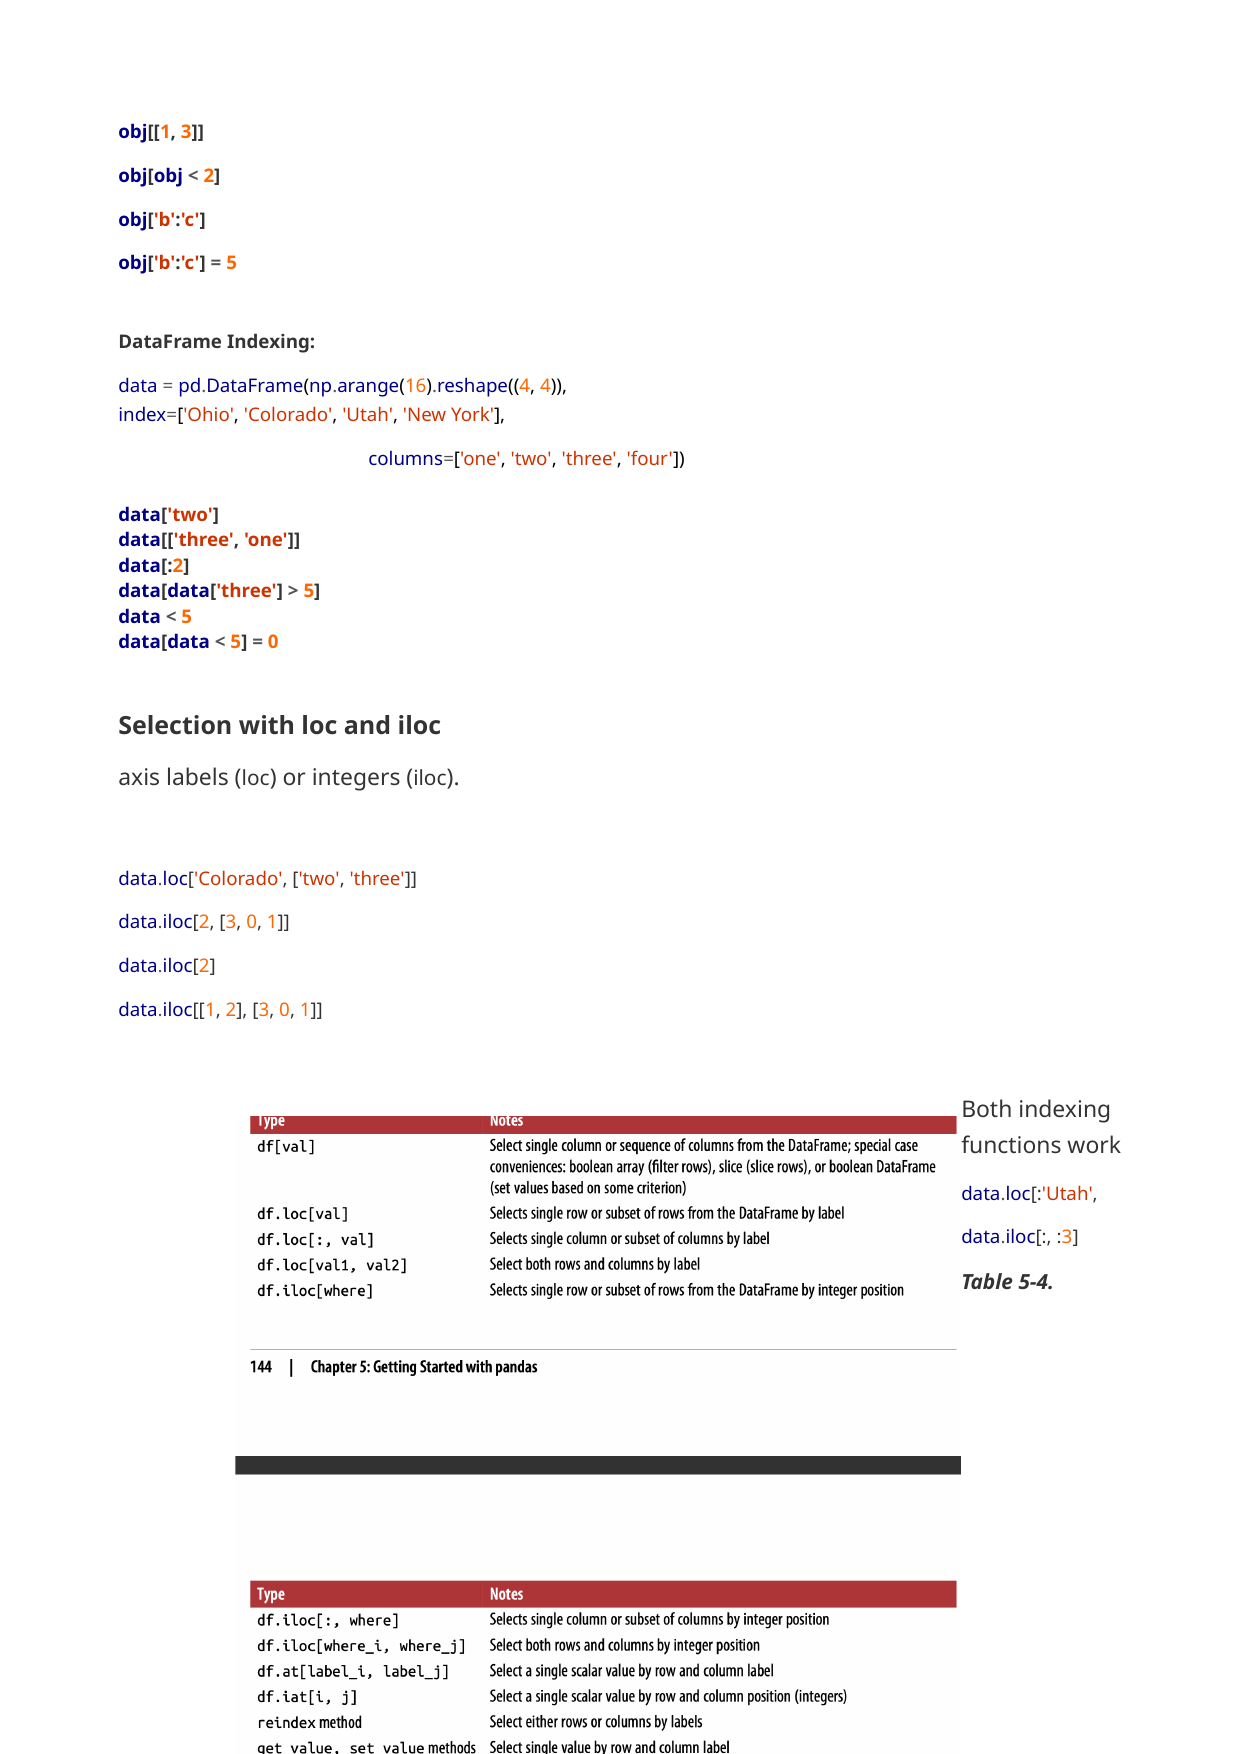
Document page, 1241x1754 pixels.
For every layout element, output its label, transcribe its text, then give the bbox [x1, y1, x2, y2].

text obj[[1, 3]] [118, 118, 1122, 144]
text columns=['one', 'two', 'three', 'four']) [118, 445, 1122, 472]
text DataFrame Indexing: [118, 328, 1122, 354]
text data[:2] [118, 552, 1122, 578]
text data.iloc[[1, 2], [3, 0, 1]] [118, 996, 1122, 1022]
text data.loc['Colorado', ['two', 'three']] [118, 865, 1122, 890]
text data.iloc[2, [3, 0, 1]] [118, 909, 1122, 934]
text data = pd.DataFrame(np.arange(16).reshape((4, 4)), index=['Ohio', 'Colorado', 'Utah', 'New York'], [118, 372, 1122, 427]
text Table 5-4. Indexing options with DataFrame [961, 1267, 1122, 1296]
text Table 5-4. Indexing options with DataFrame [118, 1267, 235, 1296]
text data < 5 [118, 603, 1122, 629]
text data[data['three'] > 5] [118, 578, 1122, 603]
picture [235, 1116, 961, 1754]
text data.loc[:'Utah', 'two'] [118, 1180, 235, 1205]
text data.iloc[:, :3][data.three > 5] [961, 1224, 1122, 1249]
text axis labels (loc) or integers (iloc). [118, 761, 1122, 792]
text obj['b':'c'] [118, 206, 1122, 231]
text data.iloc[:, :3][data.three > 5] [118, 1224, 235, 1249]
text data.loc[:'Utah', 'two'] [961, 1180, 1122, 1205]
text Selection with loc and iloc [118, 707, 1122, 741]
text obj['b':'c'] = 5 [118, 250, 1122, 275]
text obj[obj < 2] [118, 162, 1122, 187]
text data[['three', 'one']] [118, 527, 1122, 552]
text data.iloc[2] [118, 952, 1122, 978]
text data[data < 5] = 0 [118, 629, 1122, 654]
text Both indexing functions work with slices in addition to single labels or lists of labels (like above): [118, 1093, 1122, 1161]
text data['two'] [118, 501, 1122, 527]
